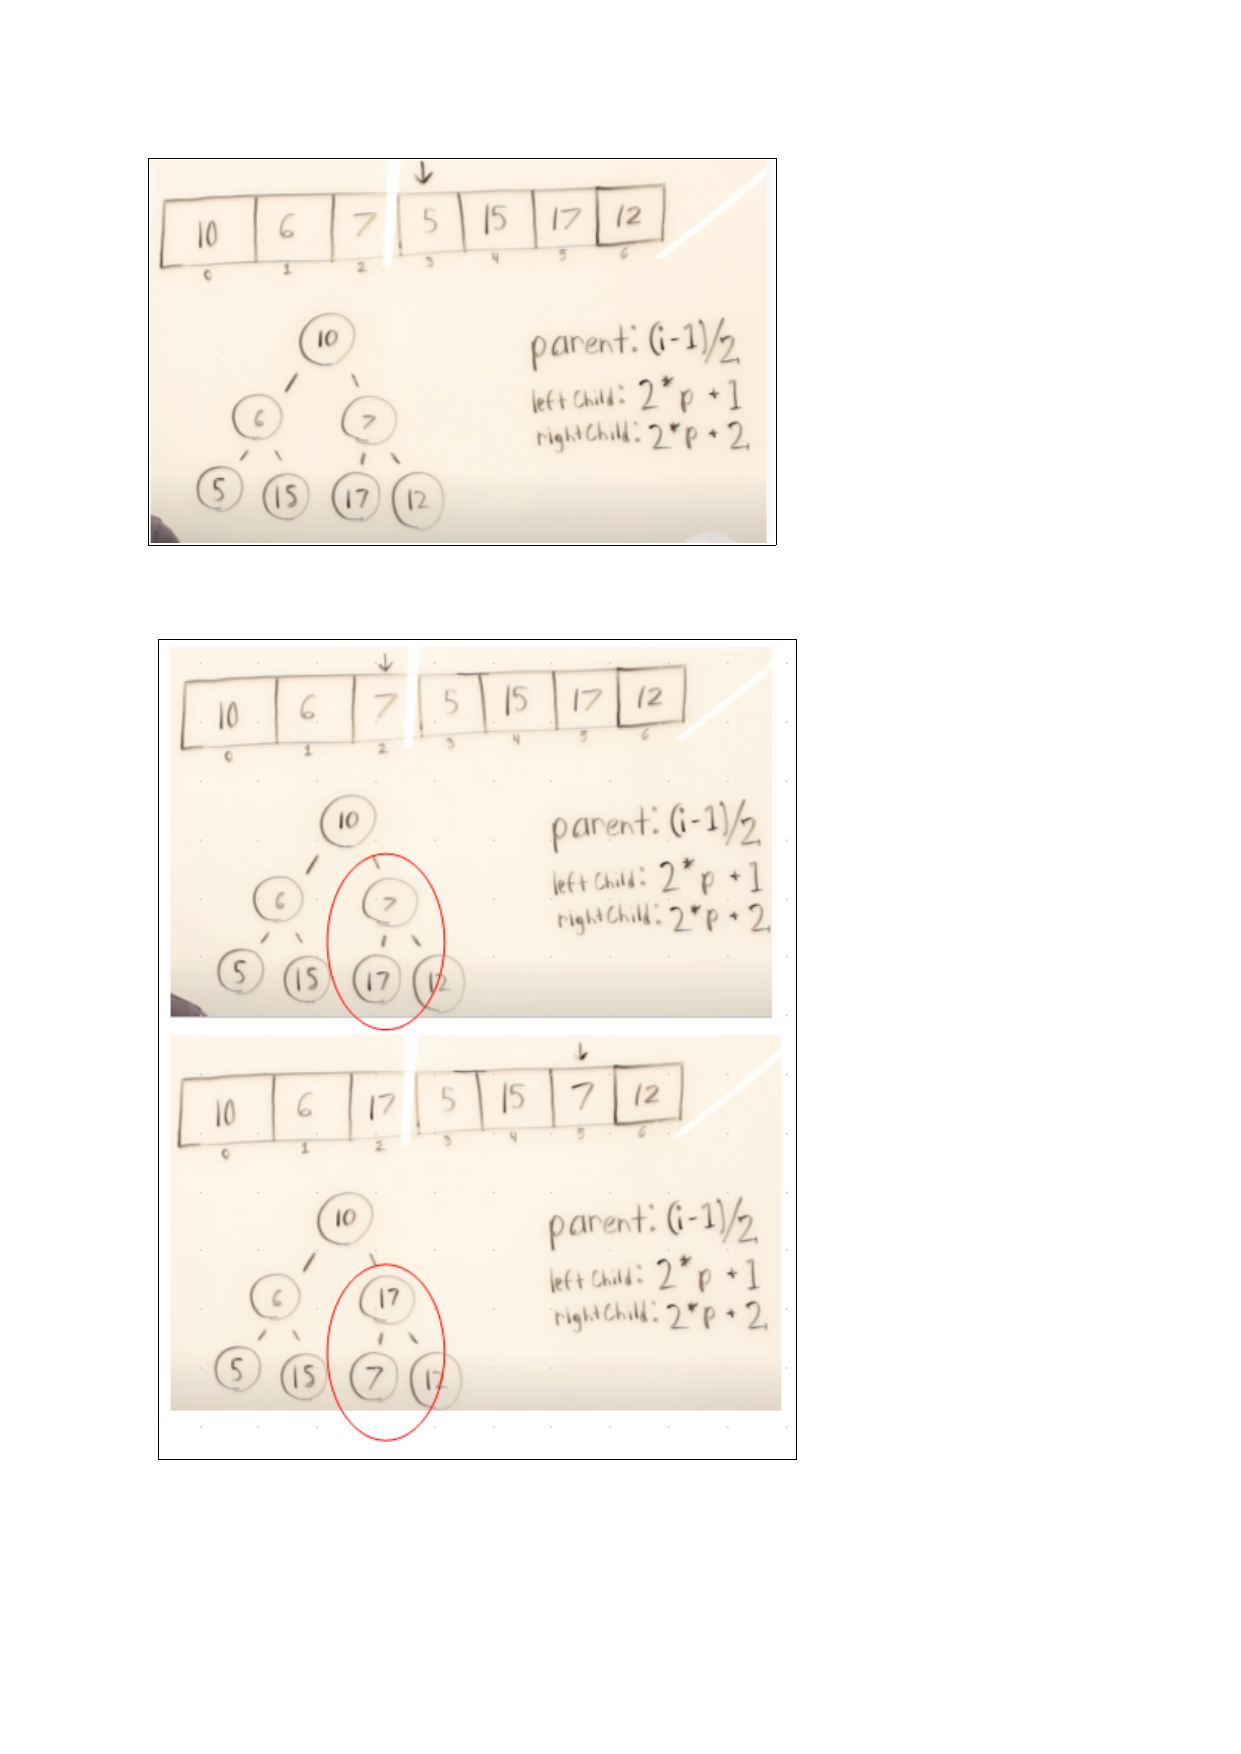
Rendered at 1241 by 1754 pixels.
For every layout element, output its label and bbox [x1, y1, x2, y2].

picture [160, 641, 794, 1456]
picture [150, 160, 773, 543]
